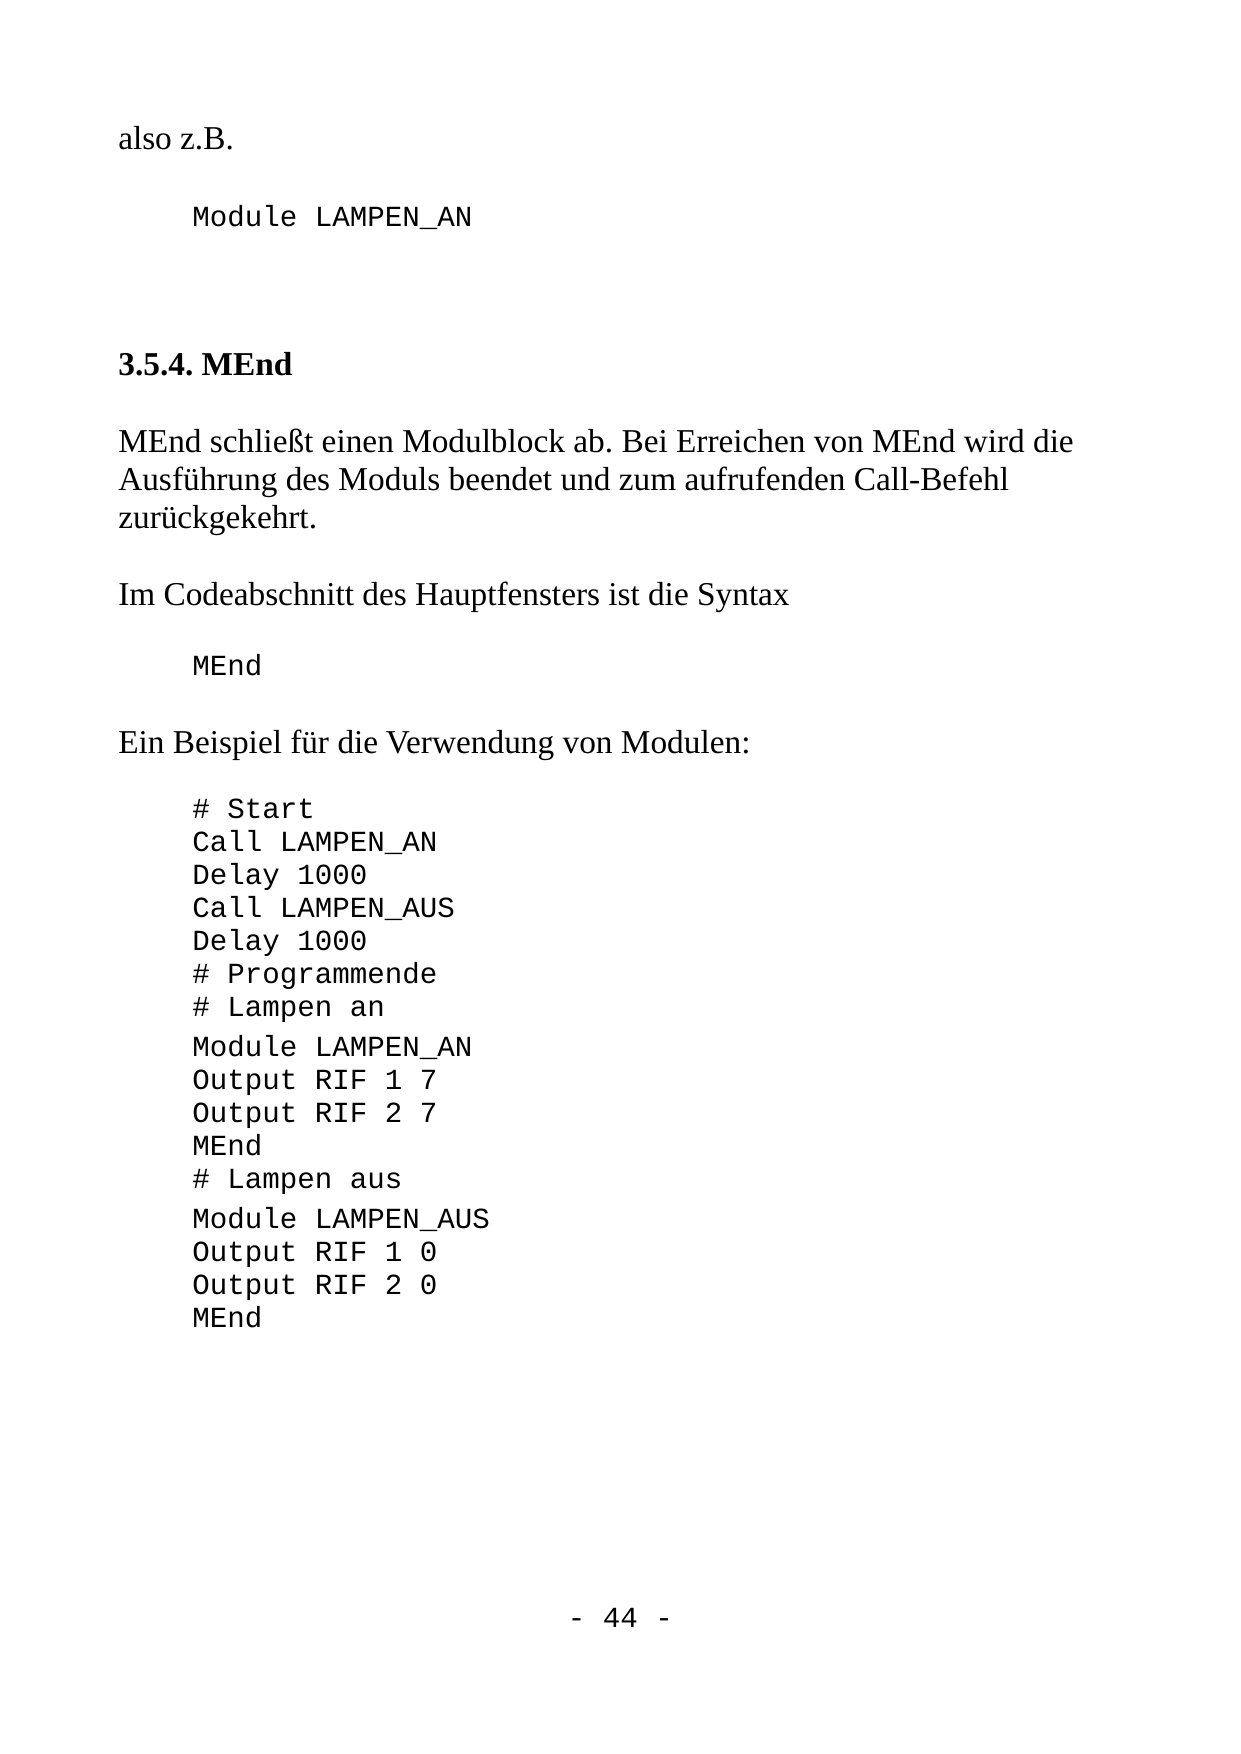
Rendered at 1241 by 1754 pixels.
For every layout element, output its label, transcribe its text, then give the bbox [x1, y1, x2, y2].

text Call LAMPEN_AN [118, 827, 1122, 860]
text Output RIF 1 7 [118, 1065, 1122, 1098]
text Call LAMPEN_AUS [118, 893, 1122, 926]
text Ein Beispiel für die Verwendung von Modulen: [118, 722, 1122, 761]
text Module LAMPEN_AN [118, 195, 1122, 235]
text MEnd schließt einen Modulblock ab. Bei Erreichen von MEnd wird die Ausführung des Moduls beendet und zum aufrufenden Call-Befehl zurückgekehrt. [118, 421, 1122, 536]
text also z.B. [118, 118, 1122, 156]
text Module LAMPEN_AN [118, 1025, 1122, 1065]
text Module LAMPEN_AUS [118, 1197, 1122, 1237]
text MEnd [118, 1131, 1122, 1164]
text Output RIF 1 0 [118, 1237, 1122, 1270]
text 3.5.4. MEnd [118, 344, 1122, 383]
text MEnd [118, 651, 1122, 684]
text # Lampen an [118, 992, 1122, 1025]
text # Lampen aus [118, 1164, 1122, 1197]
text # Start [118, 794, 1122, 827]
text MEnd [118, 1303, 1122, 1336]
text # Programmende [118, 959, 1122, 992]
text Im Codeabschnitt des Hauptfensters ist die Syntax [118, 574, 1122, 613]
text Delay 1000 [118, 860, 1122, 893]
text Output RIF 2 7 [118, 1098, 1122, 1131]
text Output RIF 2 0 [118, 1270, 1122, 1303]
text Delay 1000 [118, 926, 1122, 959]
